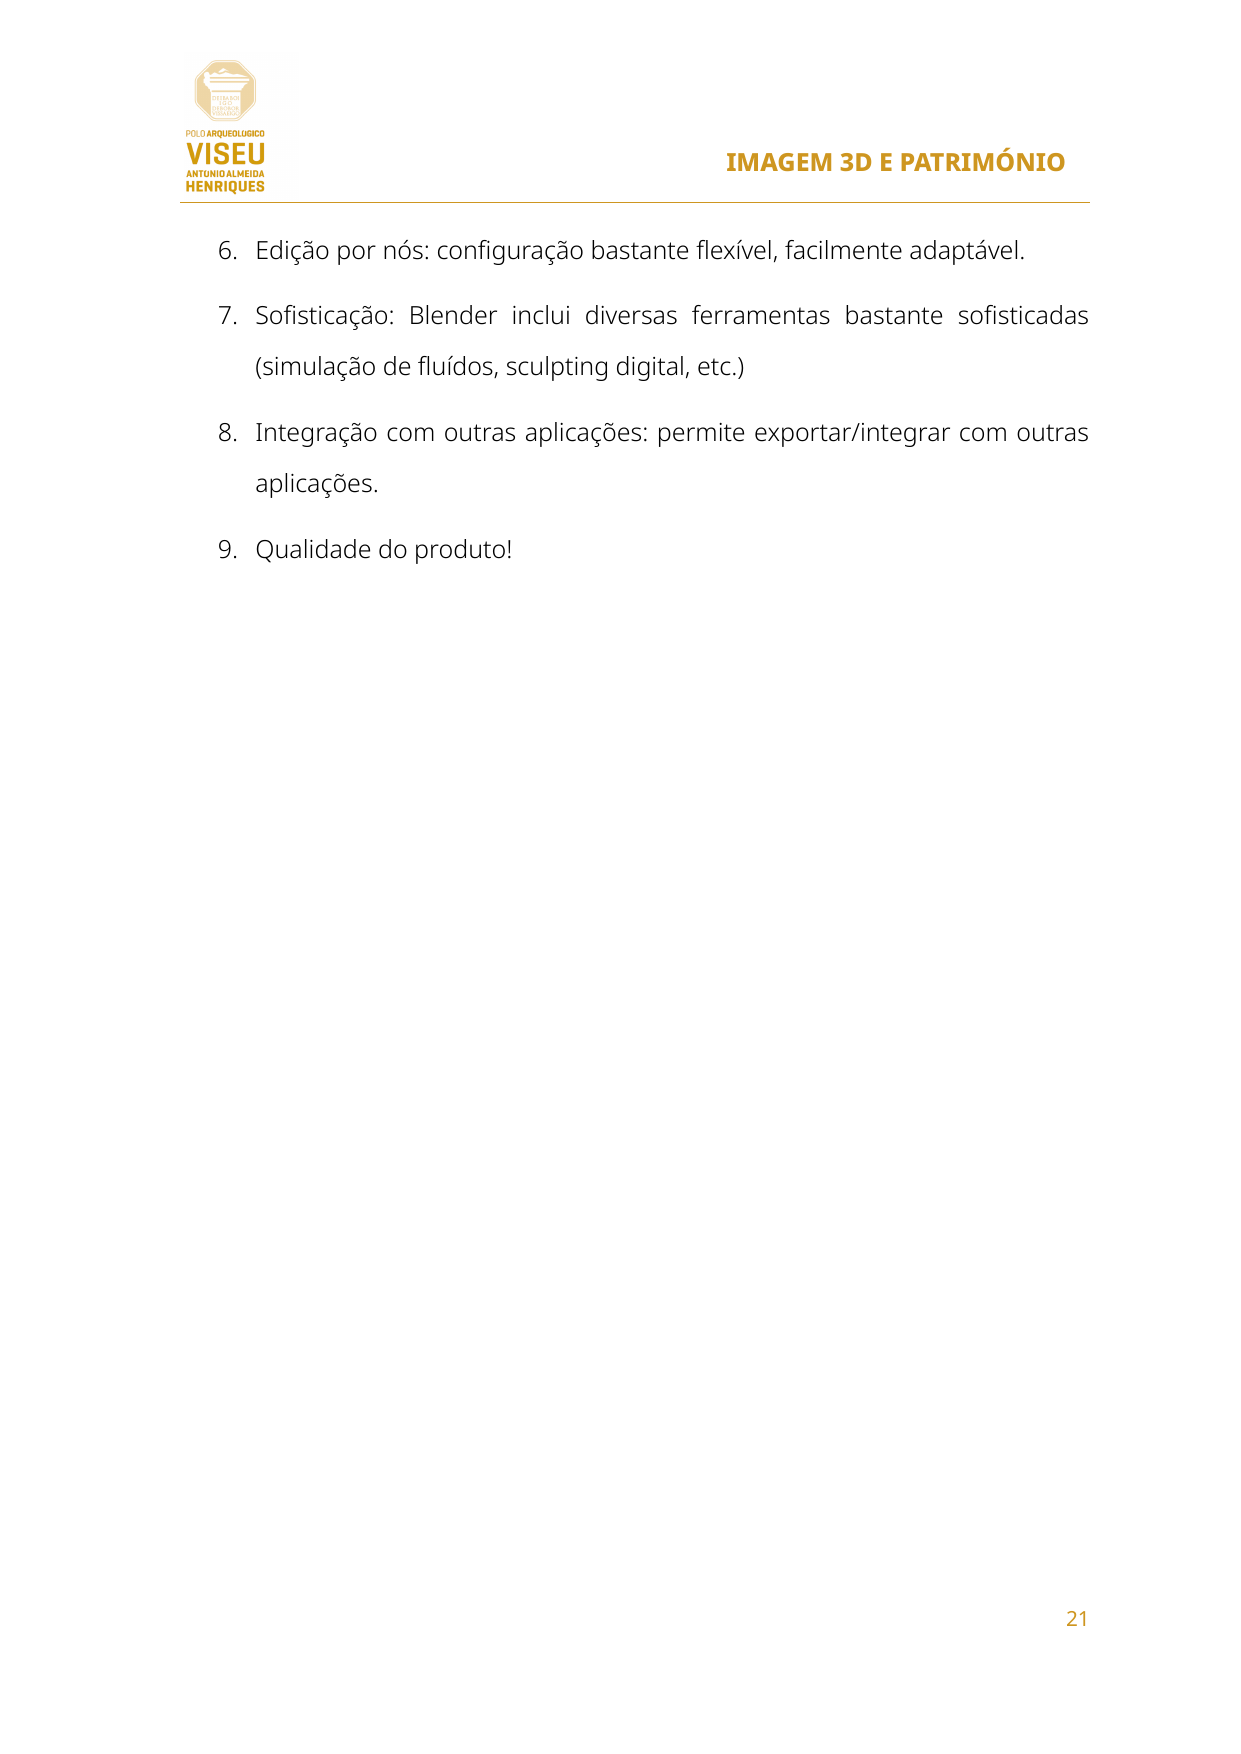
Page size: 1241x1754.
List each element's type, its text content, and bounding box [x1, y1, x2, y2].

list Edição por nós: configuração bastante flexível, facilmente adaptável. [218, 232, 1090, 266]
list Integração com outras aplicações: permite exportar/integrar com outras aplicações. [218, 415, 1090, 500]
list Sofisticação: Blender inclui diversas ferramentas bastante sofisticadas (simulação de fluídos, sculpting digital, etc.) [218, 298, 1090, 383]
list Qualidade do produto! [218, 531, 1090, 565]
picture [183, 52, 299, 201]
